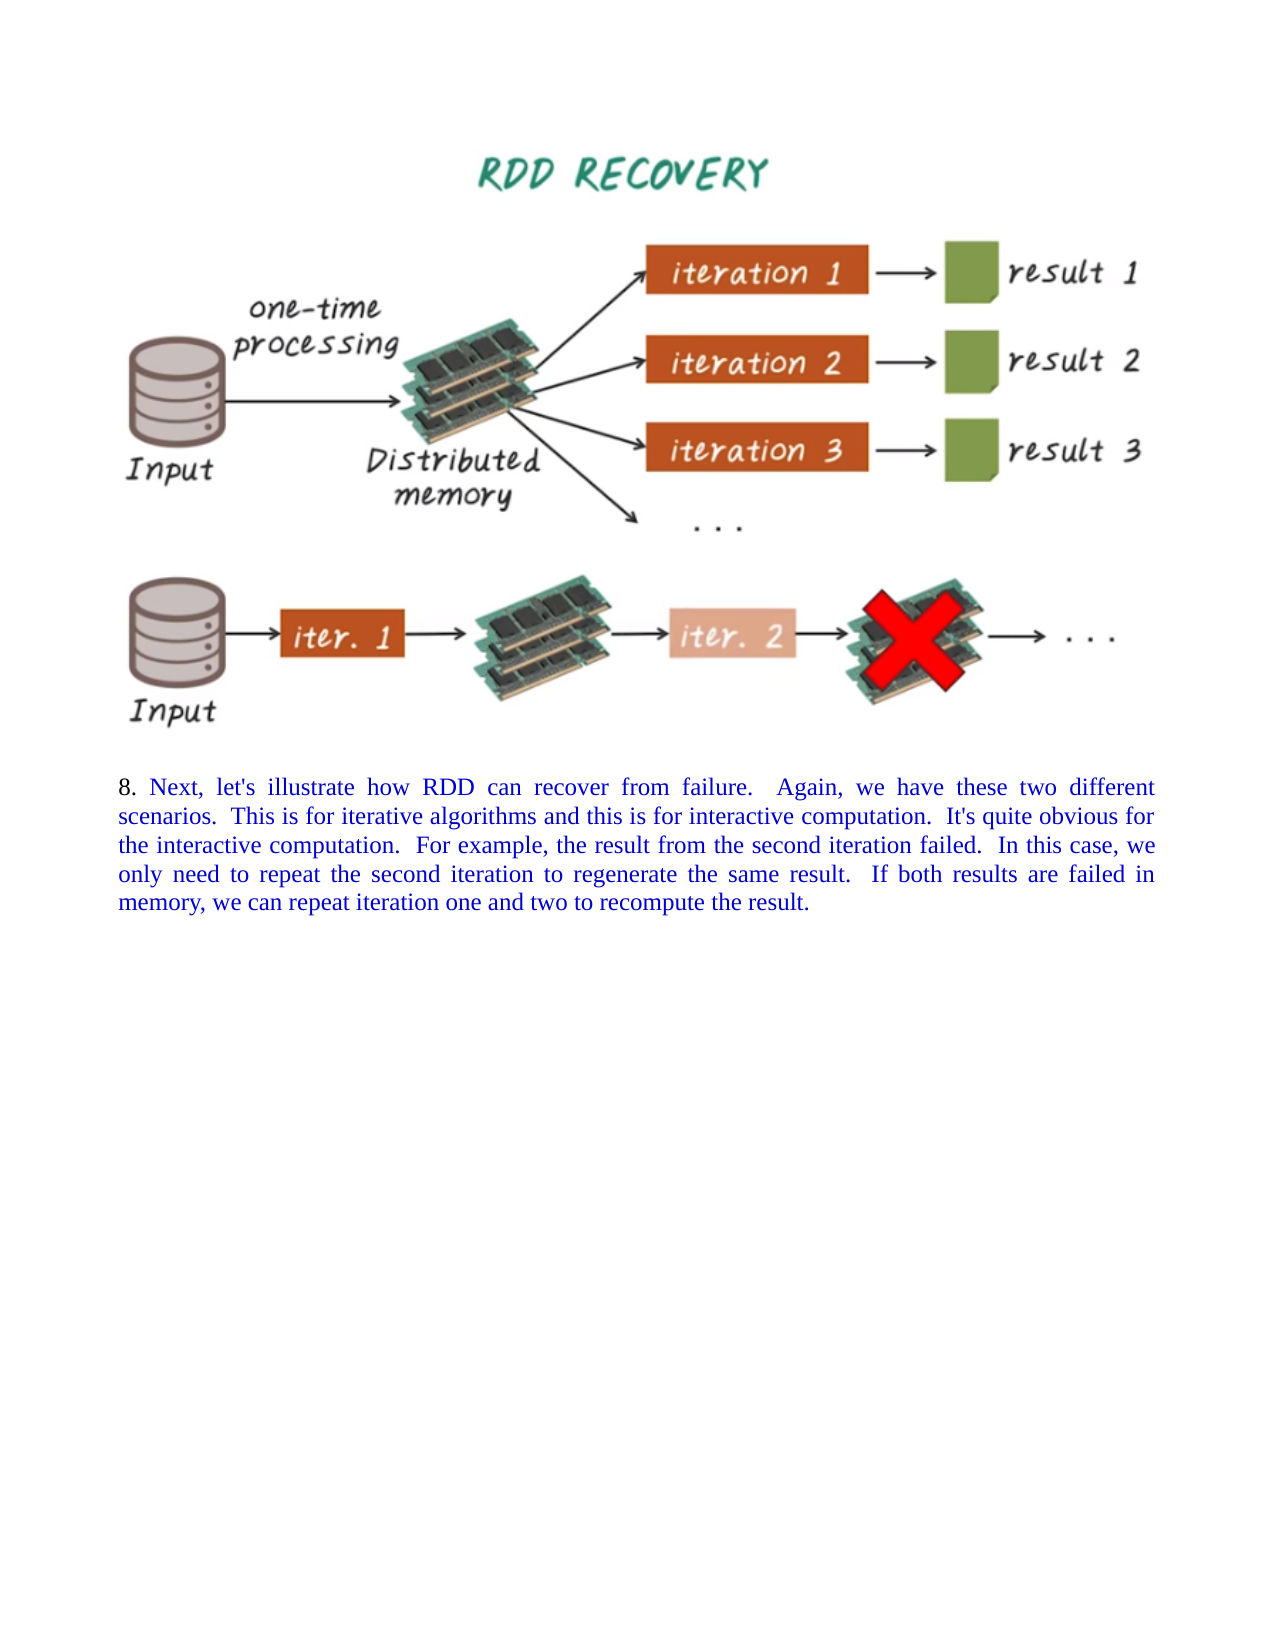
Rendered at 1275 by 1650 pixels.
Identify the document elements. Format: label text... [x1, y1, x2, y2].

text 8. Next, let's illustrate how RDD can recover from failure. Again, we have these two different scenarios. This is for iterative algorithms and this is for interactive computation. It's quite obvious for the interactive computation. For example, the result from the second iteration failed. In this case, we only need to repeat the second iteration to regenerate the same result. If both results are failed in memory, we can repeat iteration one and two to recompute the result. [118, 772, 1157, 916]
picture [118, 146, 1157, 744]
